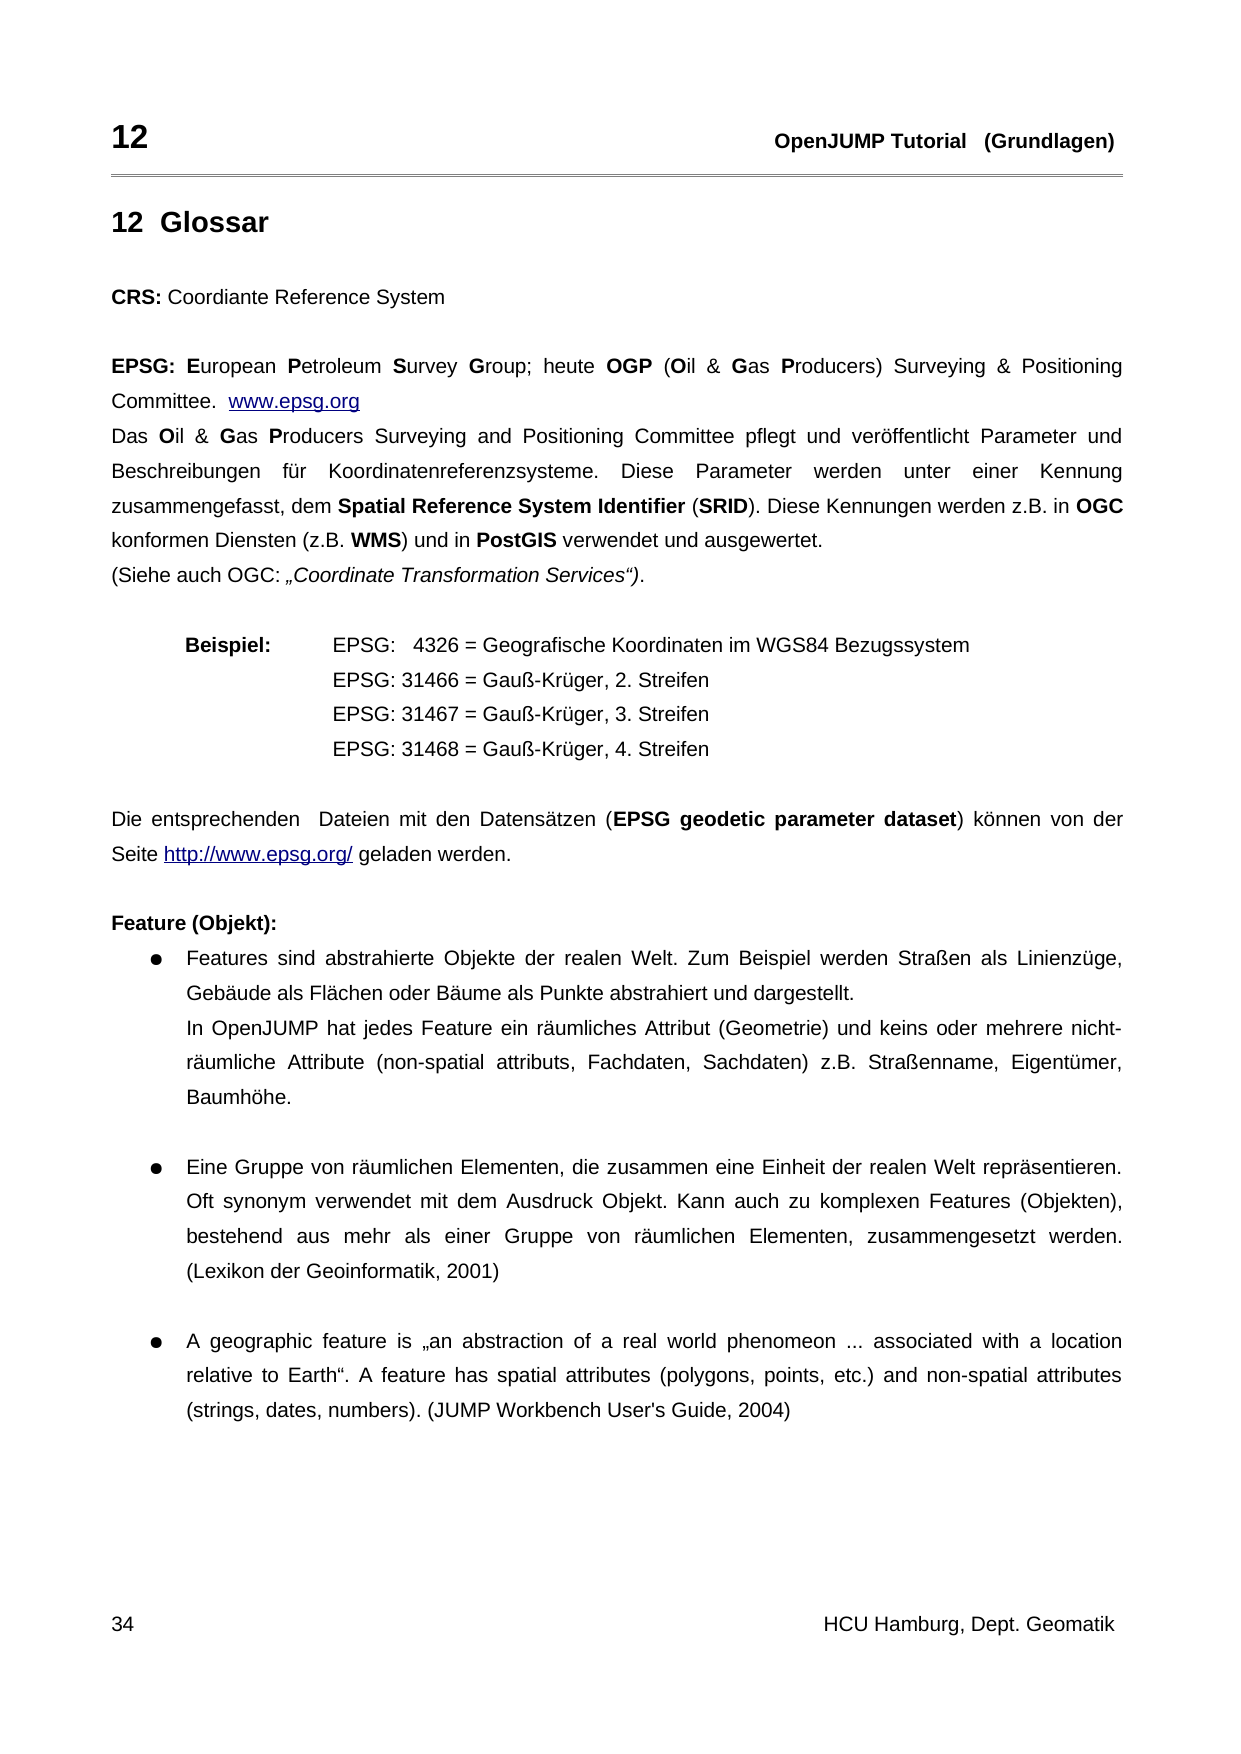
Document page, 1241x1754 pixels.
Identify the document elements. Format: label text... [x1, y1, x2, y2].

list A geographic feature is „an abstraction of a real world phenomeon ... associated with a location relative to Earth“. A feature has spatial attributes (polygons, points, etc.) and non-spatial attributes (strings, dates, numbers). (JUMP Workbench User's Guide, 2004) [148, 1329, 1123, 1422]
text EPSG: 31467 = Gauß-Krüger, 3. Streifen [185, 703, 1123, 726]
text EPSG: European Petroleum Survey Group; heute OGP (Oil & Gas Producers) Surveying & Positioning Committee. www.epsg.org [111, 355, 1123, 413]
text (Siehe auch OGC: „Coordinate Transformation Services“). [111, 564, 1123, 587]
text Feature (Objekt): [111, 912, 1123, 935]
text EPSG: 31468 = Gauß-Krüger, 4. Streifen [185, 738, 1123, 796]
text Beispiel: EPSG: 4326 = Geografische Koordinaten im WGS84 Bezugssystem [185, 633, 1123, 657]
text EPSG: 31466 = Gauß-Krüger, 2. Streifen [185, 668, 1123, 692]
list Eine Gruppe von räumlichen Elementen, die zusammen eine Einheit der realen Welt repräsentieren. Oft synonym verwendet mit dem Ausdruck Objekt. Kann auch zu komplexen Features (Objekten), bestehend aus mehr als einer Gruppe von räumlichen Elementen, zusammengesetzt werden. (Lexikon der Geoinformatik, 2001) [148, 1155, 1123, 1283]
list In OpenJUMP hat jedes Feature ein räumliches Attribut (Geometrie) und keins oder mehrere nicht-räumliche Attribute (non-spatial attributs, Fachdaten, Sachdaten) z.B. Straßenname, Eigentümer, Baumhöhe. [148, 1016, 1123, 1109]
text CRS: Coordiante Reference System [111, 286, 1123, 309]
text Das Oil & Gas Producers Surveying and Positioning Committee pflegt und veröffentlicht Parameter und Beschreibungen für Koordinatenreferenzsysteme. Diese Parameter werden unter einer Kennung zusammengefasst, dem Spatial Reference System Identifier (SRID). Diese Kennungen werden z.B. in OGC konformen Diensten (z.B. WMS) und in PostGIS verwendet und ausgewertet. [111, 425, 1123, 552]
subtitle Glossar [111, 206, 1123, 238]
text Die entsprechenden Dateien mit den Datensätzen (EPSG geodetic parameter dataset) können von der Seite http://www.epsg.org/ geladen werden. [111, 807, 1123, 866]
list Features sind abstrahierte Objekte der realen Welt. Zum Beispiel werden Straßen als Linienzüge, Gebäude als Flächen oder Bäume als Punkte abstrahiert und dargestellt. [148, 947, 1123, 1005]
